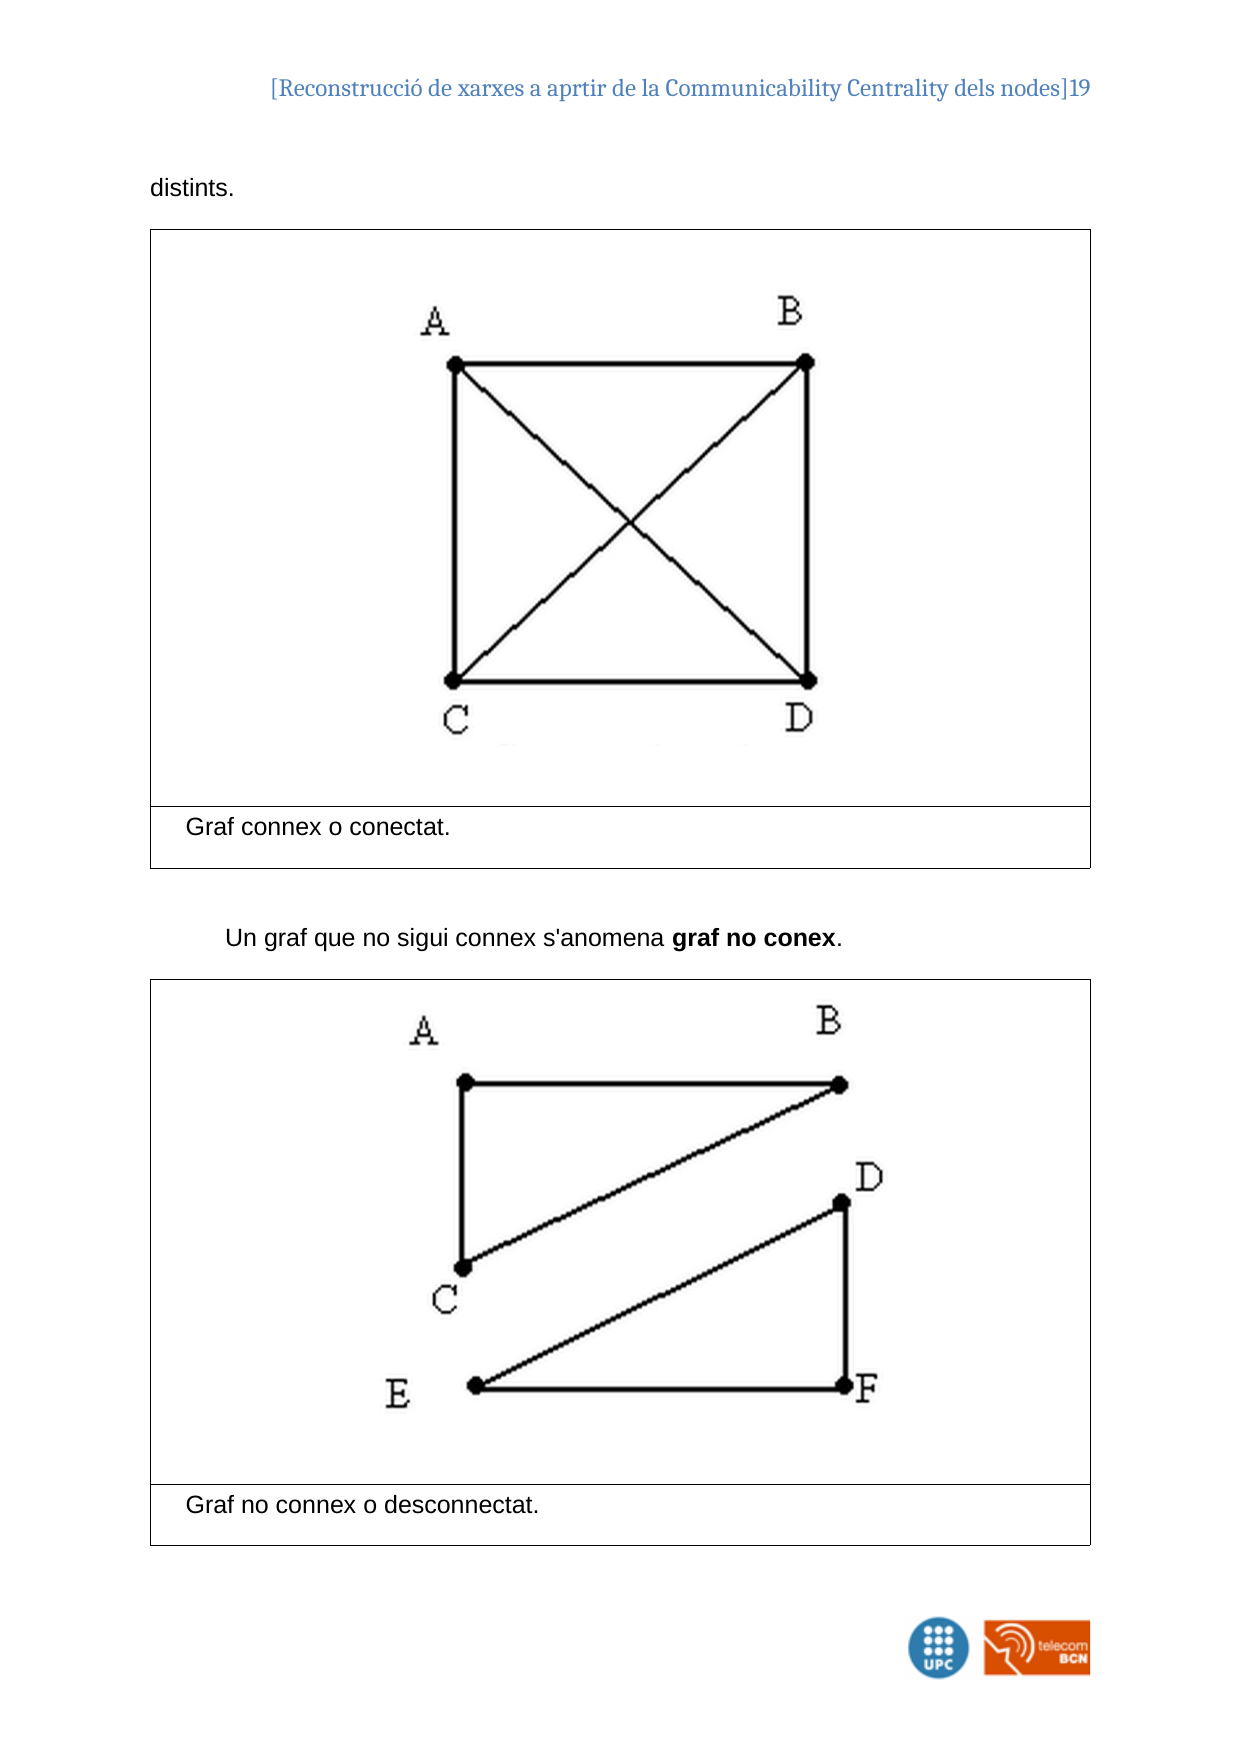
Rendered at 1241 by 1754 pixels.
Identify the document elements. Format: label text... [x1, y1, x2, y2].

table_header [151, 980, 1090, 1484]
table_cell Graf connex o conectat. [151, 807, 1090, 868]
table_header [151, 230, 1090, 806]
picture [338, 984, 902, 1425]
picture [904, 1614, 1091, 1681]
text Un graf que no sigui connex s'anomena graf no conex. [150, 923, 1090, 952]
picture [393, 234, 848, 747]
table_cell Graf no connex o desconnectat. [151, 1485, 1090, 1545]
text distints. [150, 173, 1090, 202]
